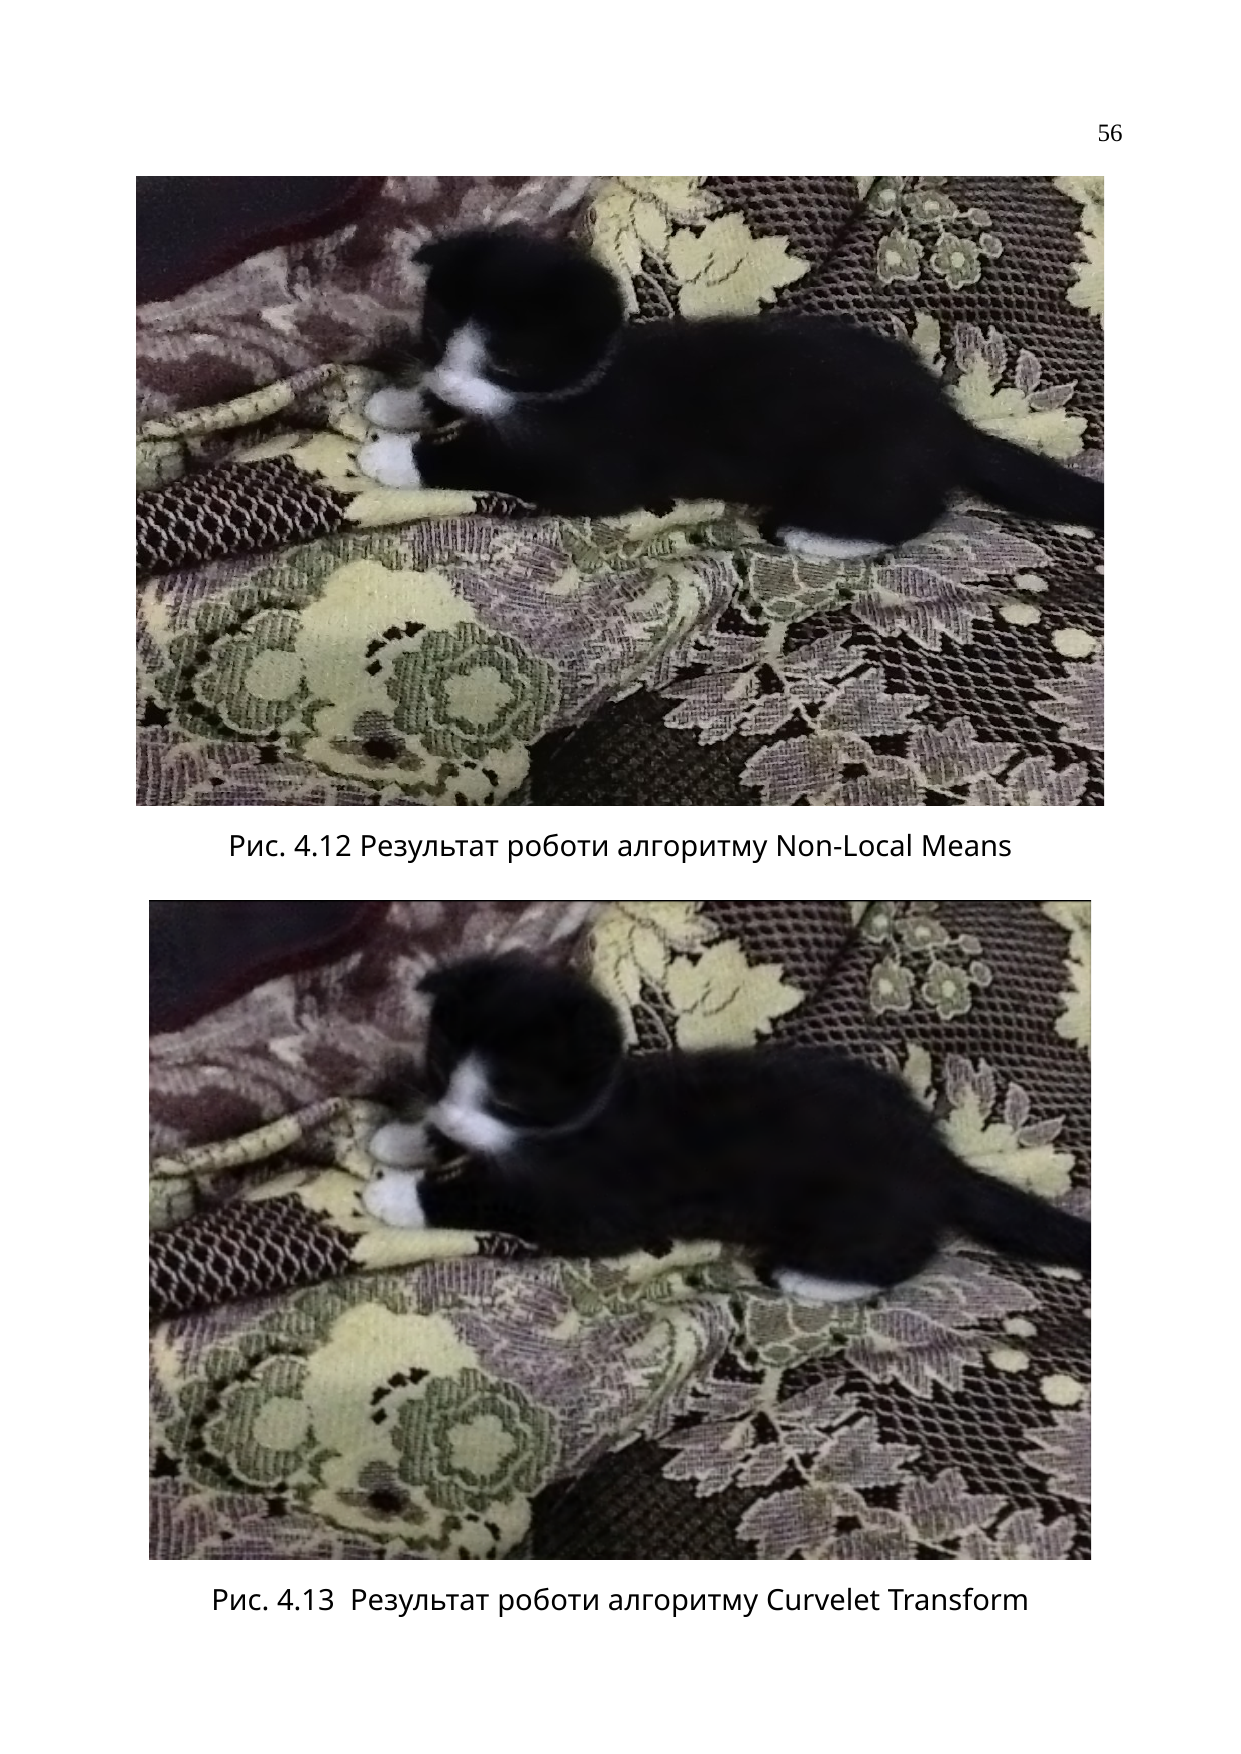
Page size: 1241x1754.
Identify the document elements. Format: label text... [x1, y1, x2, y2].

text Рис. 4.12 Результат роботи алгоритму Non-Local Means [118, 176, 1122, 865]
text Рис. 4.13 Результат роботи алгоритму Curvelet Transform [118, 897, 1122, 1619]
picture [149, 900, 1092, 1560]
picture [136, 176, 1105, 806]
